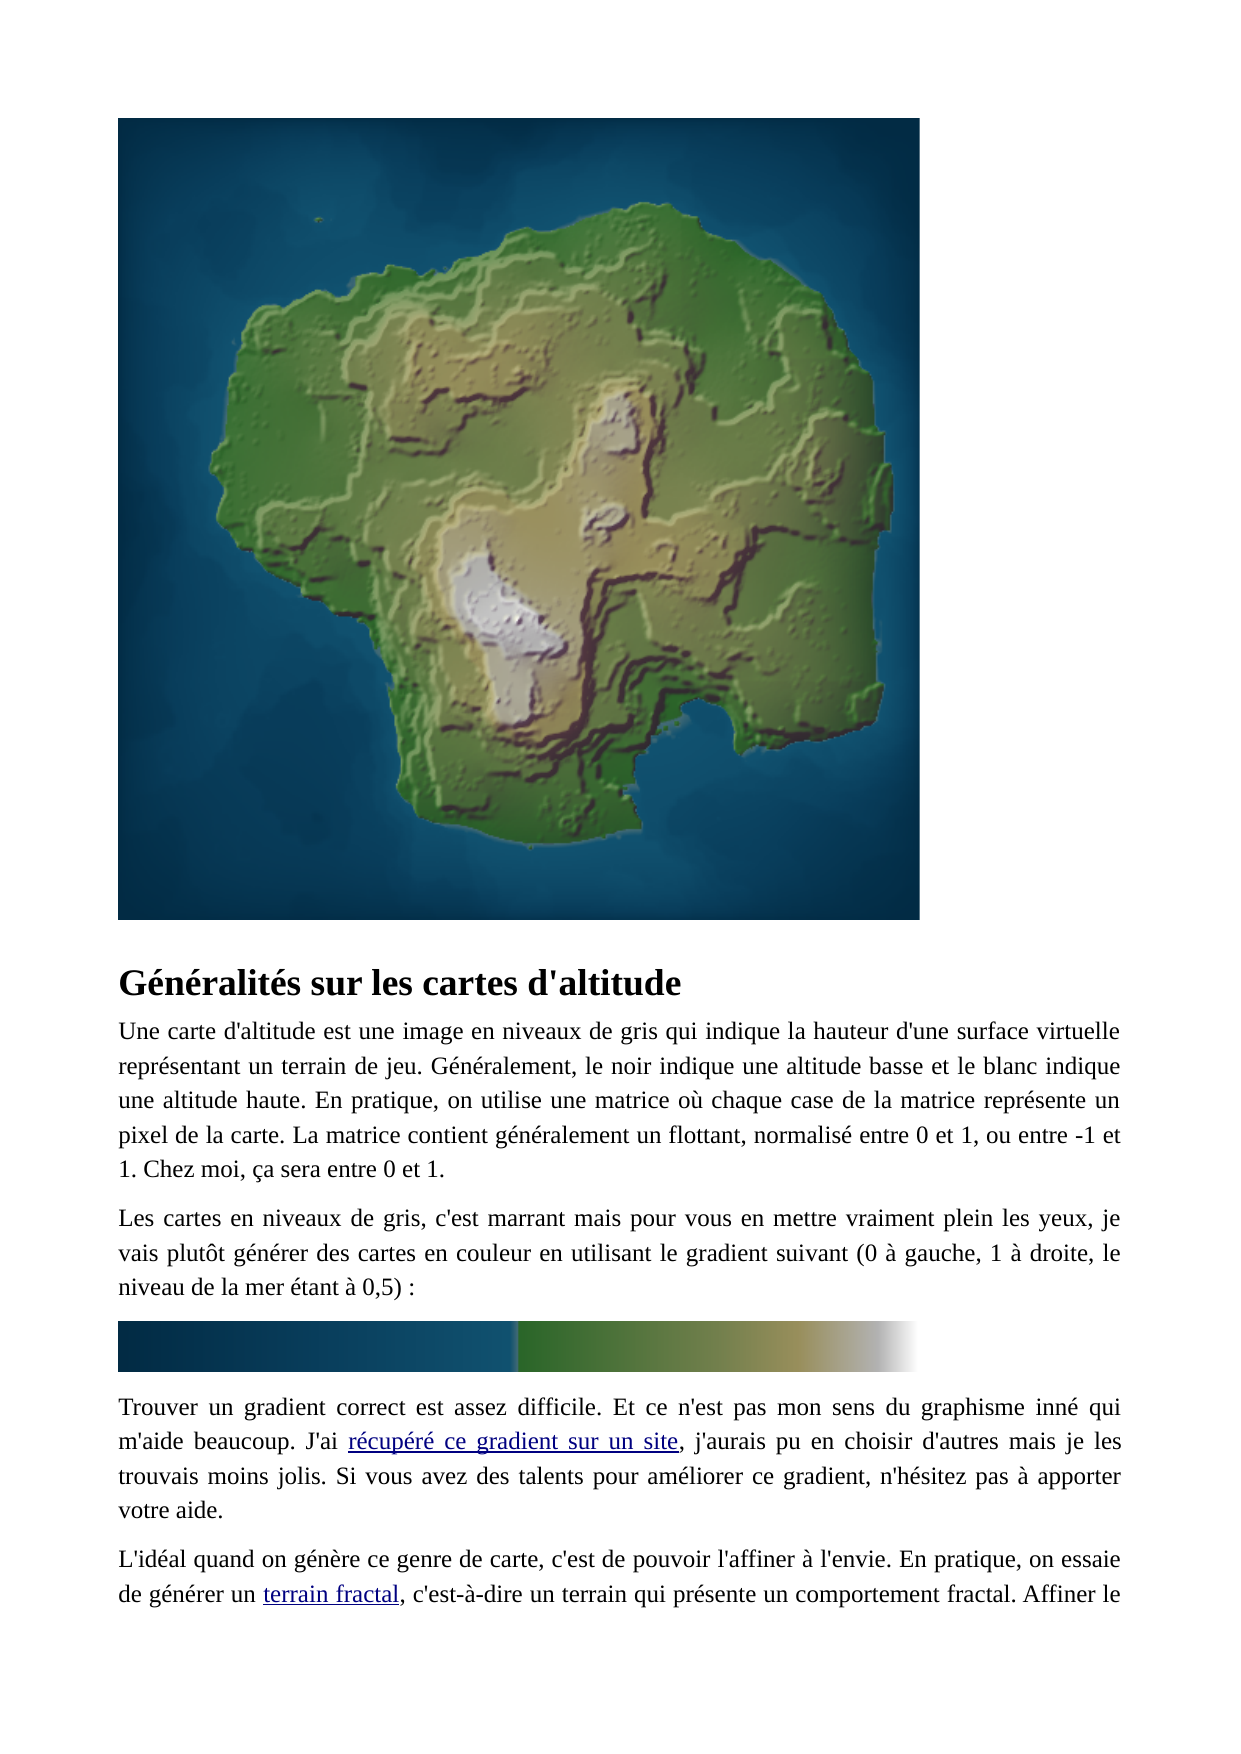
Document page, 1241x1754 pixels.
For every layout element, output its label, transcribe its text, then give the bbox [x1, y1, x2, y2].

text Une carte d'altitude est une image en niveaux de gris qui indique la hauteur d'une surface virtuelle représentant un terrain de jeu. Généralement, le noir indique une altitude basse et le blanc indique une altitude haute. En pratique, on utilise une matrice où chaque case de la matrice représente un pixel de la carte. La matrice contient généralement un flottant, normalisé entre 0 et 1, ou entre -1 et 1. Chez moi, ça sera entre 0 et 1. [118, 1016, 1122, 1183]
picture [118, 1321, 919, 1372]
text Les cartes en niveaux de gris, c'est marrant mais pour vous en mettre vraiment plein les yeux, je vais plutôt générer des cartes en couleur en utilisant le gradient suivant (0 à gauche, 1 à droite, le niveau de la mer étant à 0,5) : [118, 1203, 1122, 1301]
text L'idéal quand on génère ce genre de carte, c'est de pouvoir l'affiner à l'envie. En pratique, on essaie de générer un terrain fractal, c'est-à-dire un terrain qui présente un comportement fractal. Affiner le [118, 1544, 1122, 1607]
picture [118, 118, 920, 920]
subtitle Généralités sur les cartes d'altitude [118, 961, 1122, 1004]
text Trouver un gradient correct est assez difficile. Et ce n'est pas mon sens du graphisme inné qui m'aide beaucoup. J'ai récupéré ce gradient sur un site, j'aurais pu en choisir d'autres mais je les trouvais moins jolis. Si vous avez des talents pour améliorer ce gradient, n'hésitez pas à apporter votre aide. [118, 1392, 1122, 1524]
